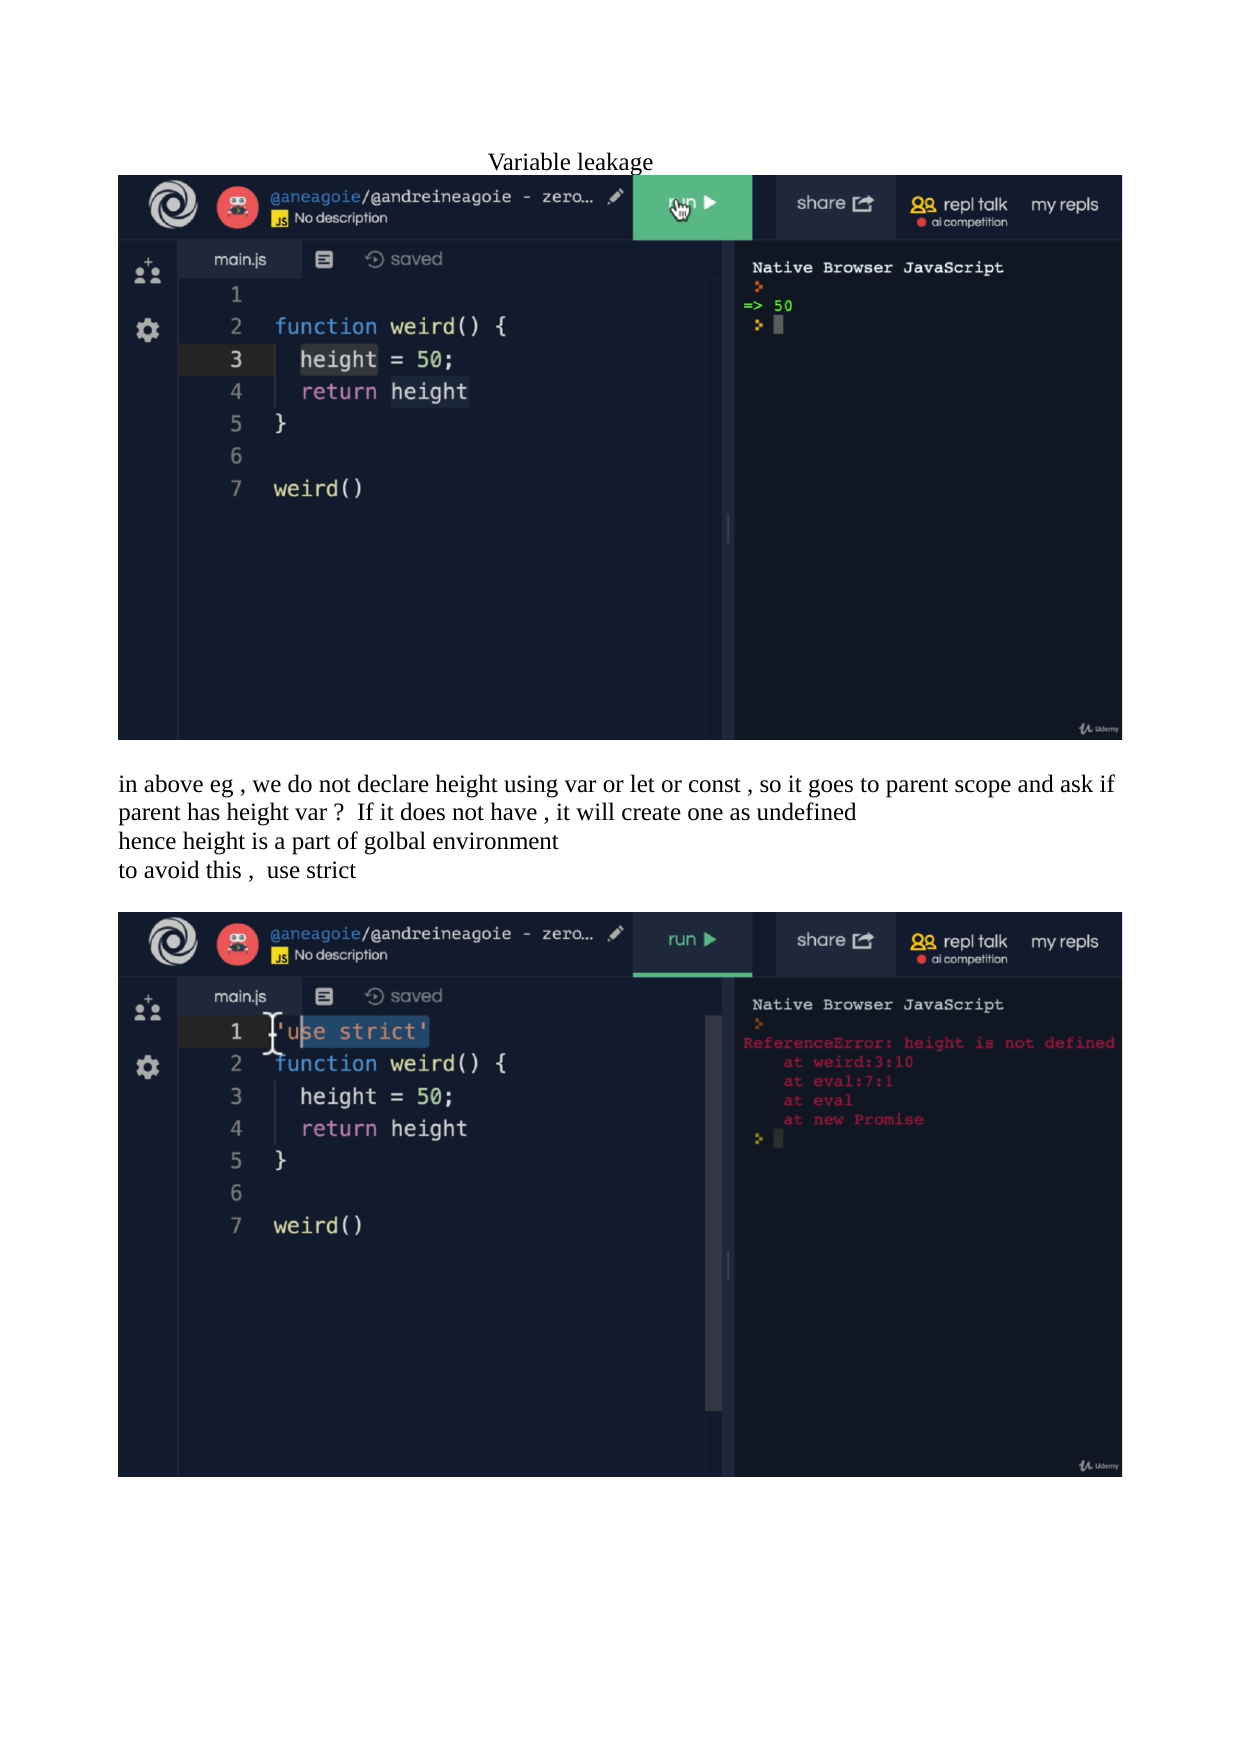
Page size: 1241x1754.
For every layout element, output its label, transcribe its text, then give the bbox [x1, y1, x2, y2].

text Variable leakage [118, 147, 1122, 175]
text to avoid this , use strict [118, 855, 1122, 884]
picture [118, 912, 1123, 1477]
picture [118, 175, 1123, 740]
text in above eg , we do not declare height using var or let or const , so it goes to parent scope and ask if parent has height var ? If it does not have , it will create one as undefined [118, 769, 1122, 826]
text hence height is a part of golbal environment [118, 826, 1122, 855]
